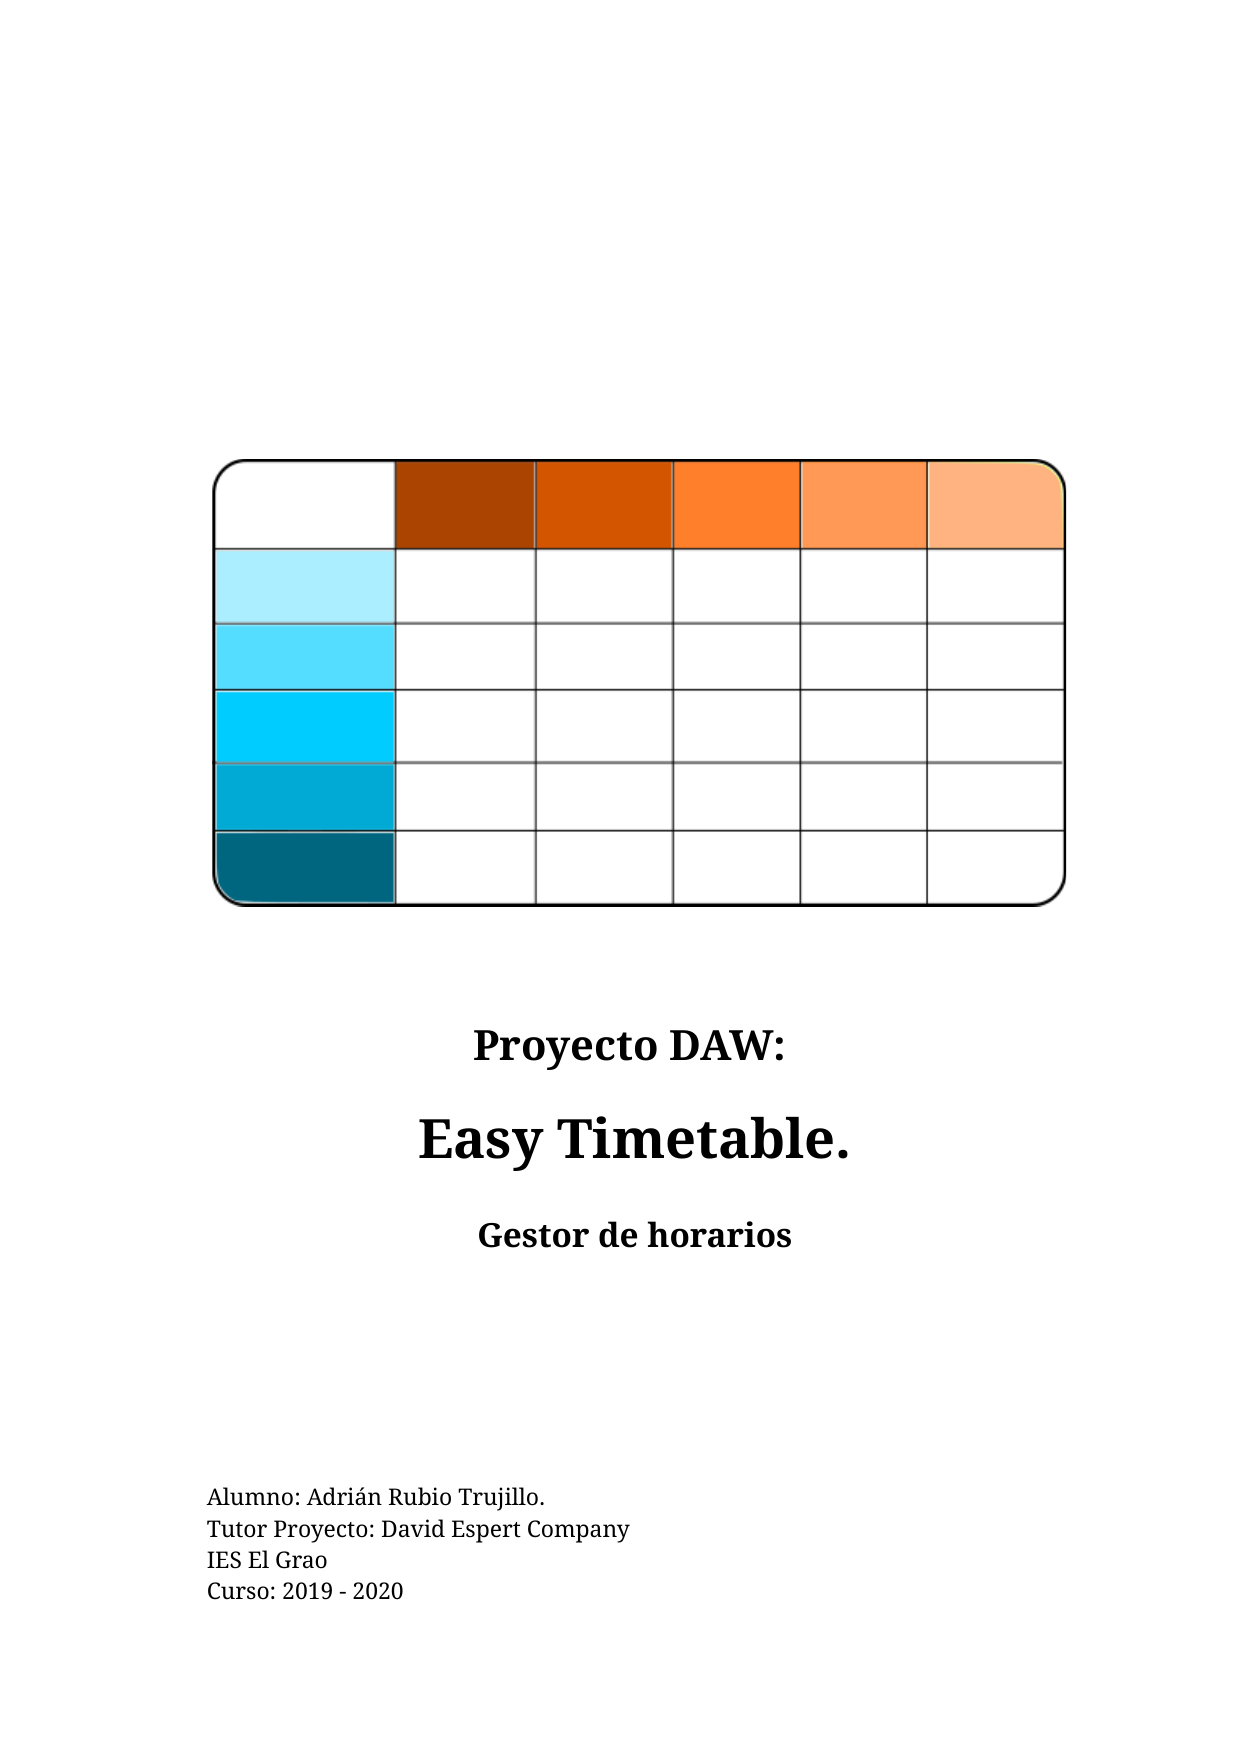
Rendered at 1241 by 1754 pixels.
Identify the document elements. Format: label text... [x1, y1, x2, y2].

text Gestor de horarios [207, 1211, 1063, 1257]
text Easy Timetable. [207, 1101, 1063, 1174]
text Proyecto DAW: [207, 1016, 1063, 1072]
picture [212, 459, 1067, 907]
